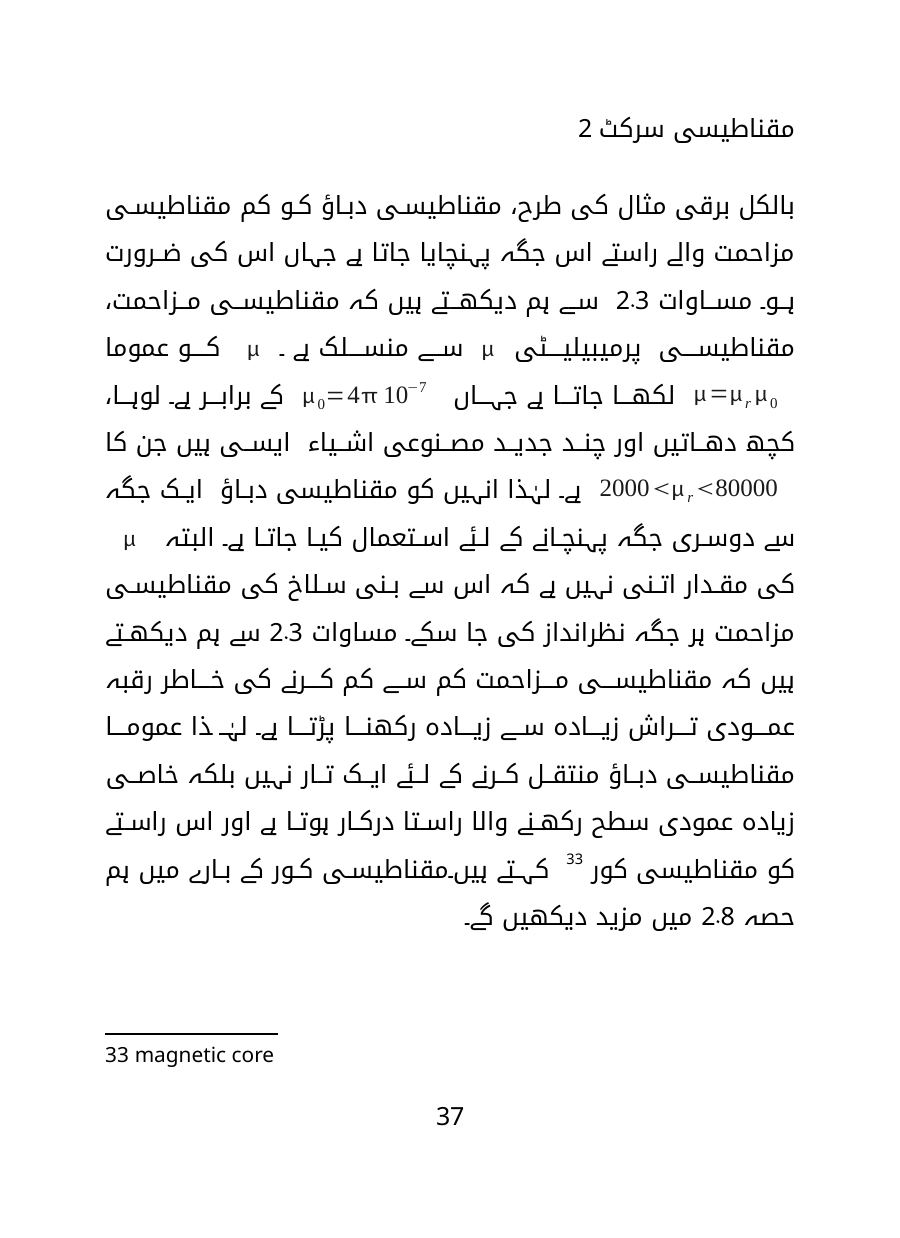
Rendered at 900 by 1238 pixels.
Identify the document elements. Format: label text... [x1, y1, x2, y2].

text بالکل برقی مثال کی طرح، مقناطیسی دباؤ کو کم مقناطیسی مزاحمت والے راستے اس جگہ پہنچایا جاتا ہے جہاں اس کی ضرورت ہو۔ مساوات 2.3 سے ہم دیکھتے ہیں کہ مقناطیسی مزاحمت، مقناطیسی پرمیبیلیٹیسے منسلک ہے ۔ کو عمومالکھا جاتا ہے جہاں کے برابر ہے۔ لوہا، کچھ دھاتیں اور چند جدید مصنوعی اشیاء ایسی ہیں جن کاہے۔ لہٰذا انہیں کو مقناطیسی دباؤ ایک جگہ سے دوسری جگہ پہنچانے کے لئے استعمال کیا جاتا ہے۔ البتہ کی مقدار اتنی نہیں ہے کہ اس سے بنی سلاخ کی مقناطیسی مزاحمت ہر جگہ نظرانداز کی جا سکے۔ مساوات 2.3 سے ہم دیکھتے ہیں کہ مقناطیسی مزاحمت کم سے کم کرنے کی خاطر رقبہ عمودی تراش زیادہ سے زیادہ رکھنا پڑتا ہے۔ لہٰذا عموما مقناطیسی دباؤ منتقل کرنے کے لئے ایک تار نہیں بلکہ خاصی زیادہ عمودی سطح رکھنے والا راستا درکار ہوتا ہے اور اس راستے کو مقناطیسی کور کہتے ہیں۔مقناطیسی کور کے بارے میں ہم حصہ 2.8 میں مزید دیکھیں گے۔ [105, 182, 795, 941]
text magnetic core [105, 1040, 795, 1068]
